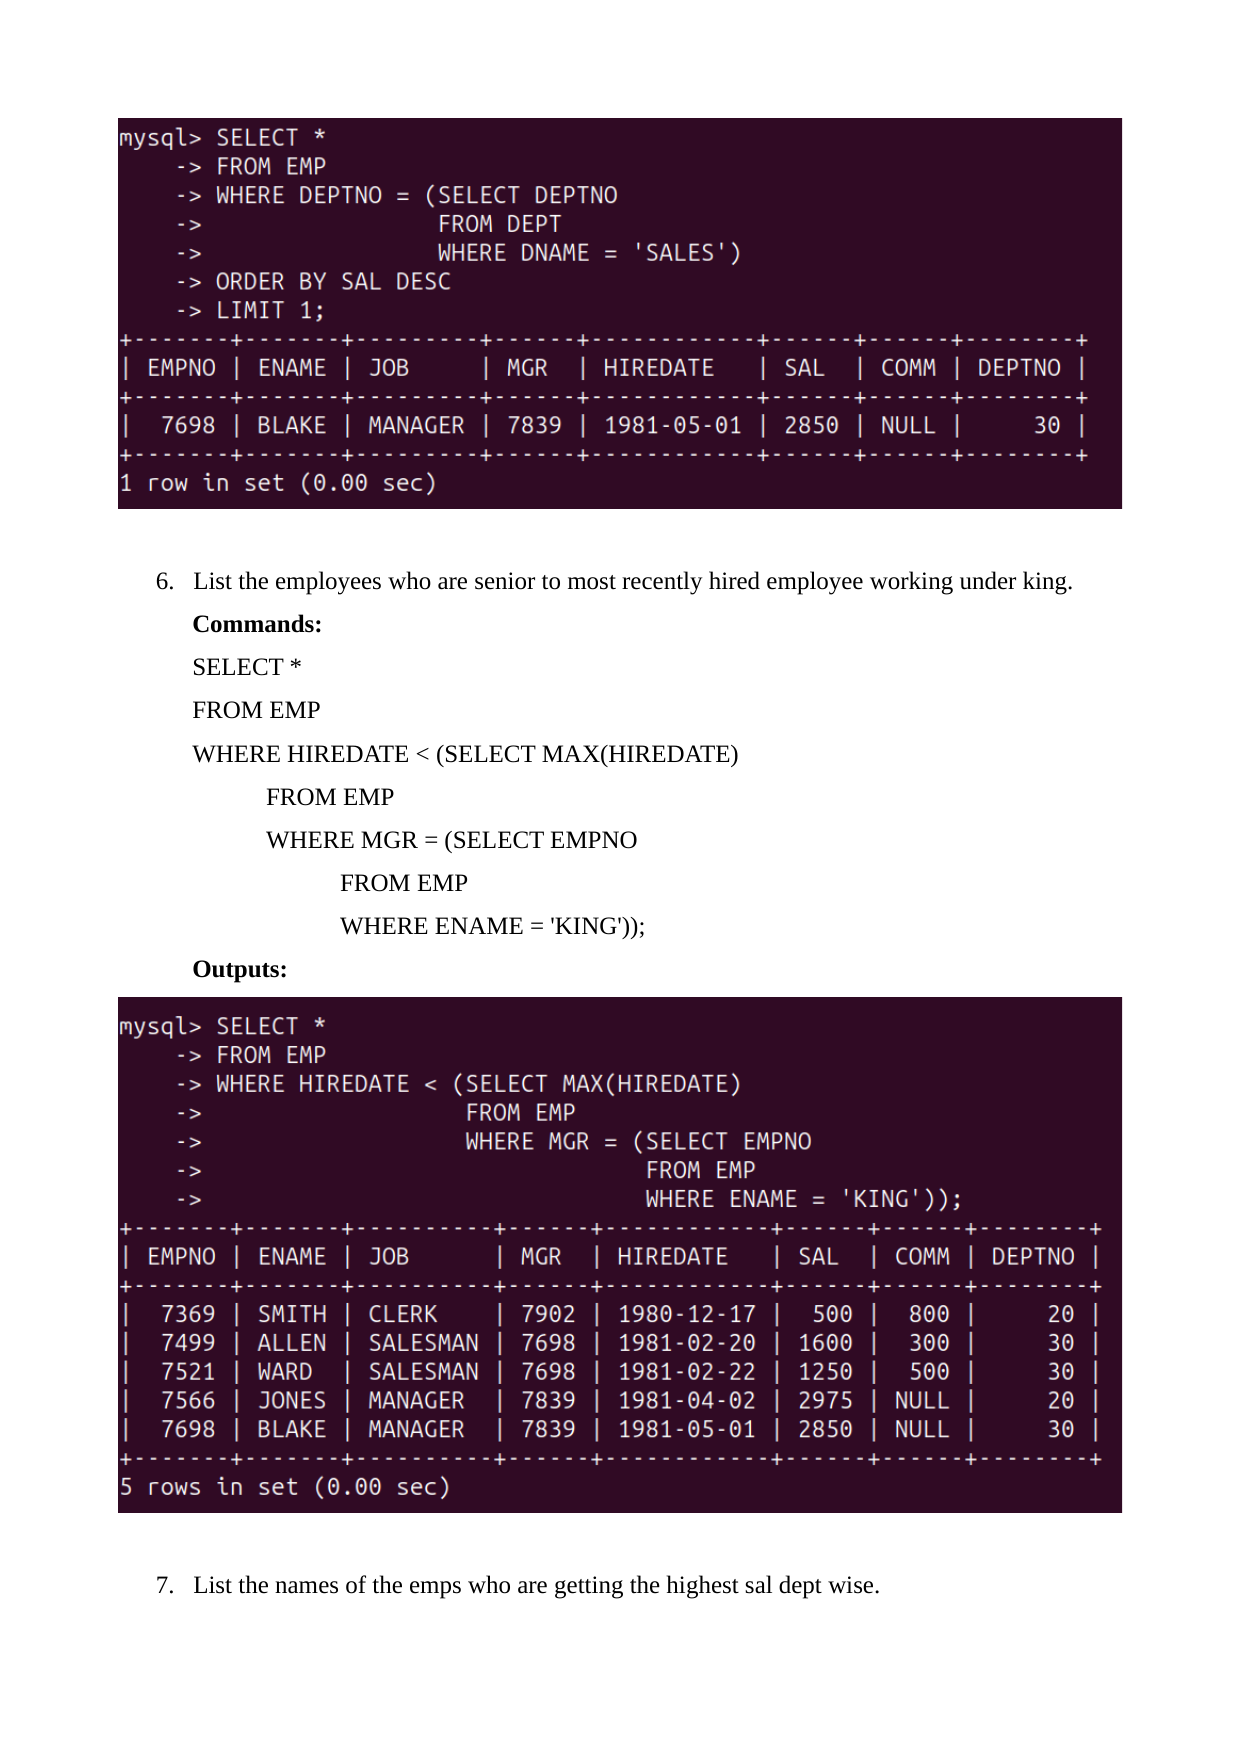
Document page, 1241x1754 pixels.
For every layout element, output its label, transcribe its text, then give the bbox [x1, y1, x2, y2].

text WHERE MGR = (SELECT EMPNO [118, 825, 1122, 854]
text Outputs: [118, 954, 1122, 983]
text FROM EMP [118, 868, 1122, 897]
text WHERE ENAME = 'KING')); [118, 911, 1122, 940]
list List the names of the emps who are getting the highest sal dept wise. [156, 1570, 1122, 1599]
picture [118, 997, 1123, 1513]
text FROM EMP [118, 696, 1122, 724]
text SELECT * [118, 652, 1122, 681]
text FROM EMP [118, 782, 1122, 811]
text Commands: [118, 609, 1122, 638]
text WHERE HIREDATE < (SELECT MAX(HIREDATE) [118, 739, 1122, 767]
picture [118, 118, 1123, 509]
list List the employees who are senior to most recently hired employee working under king. [156, 566, 1122, 595]
